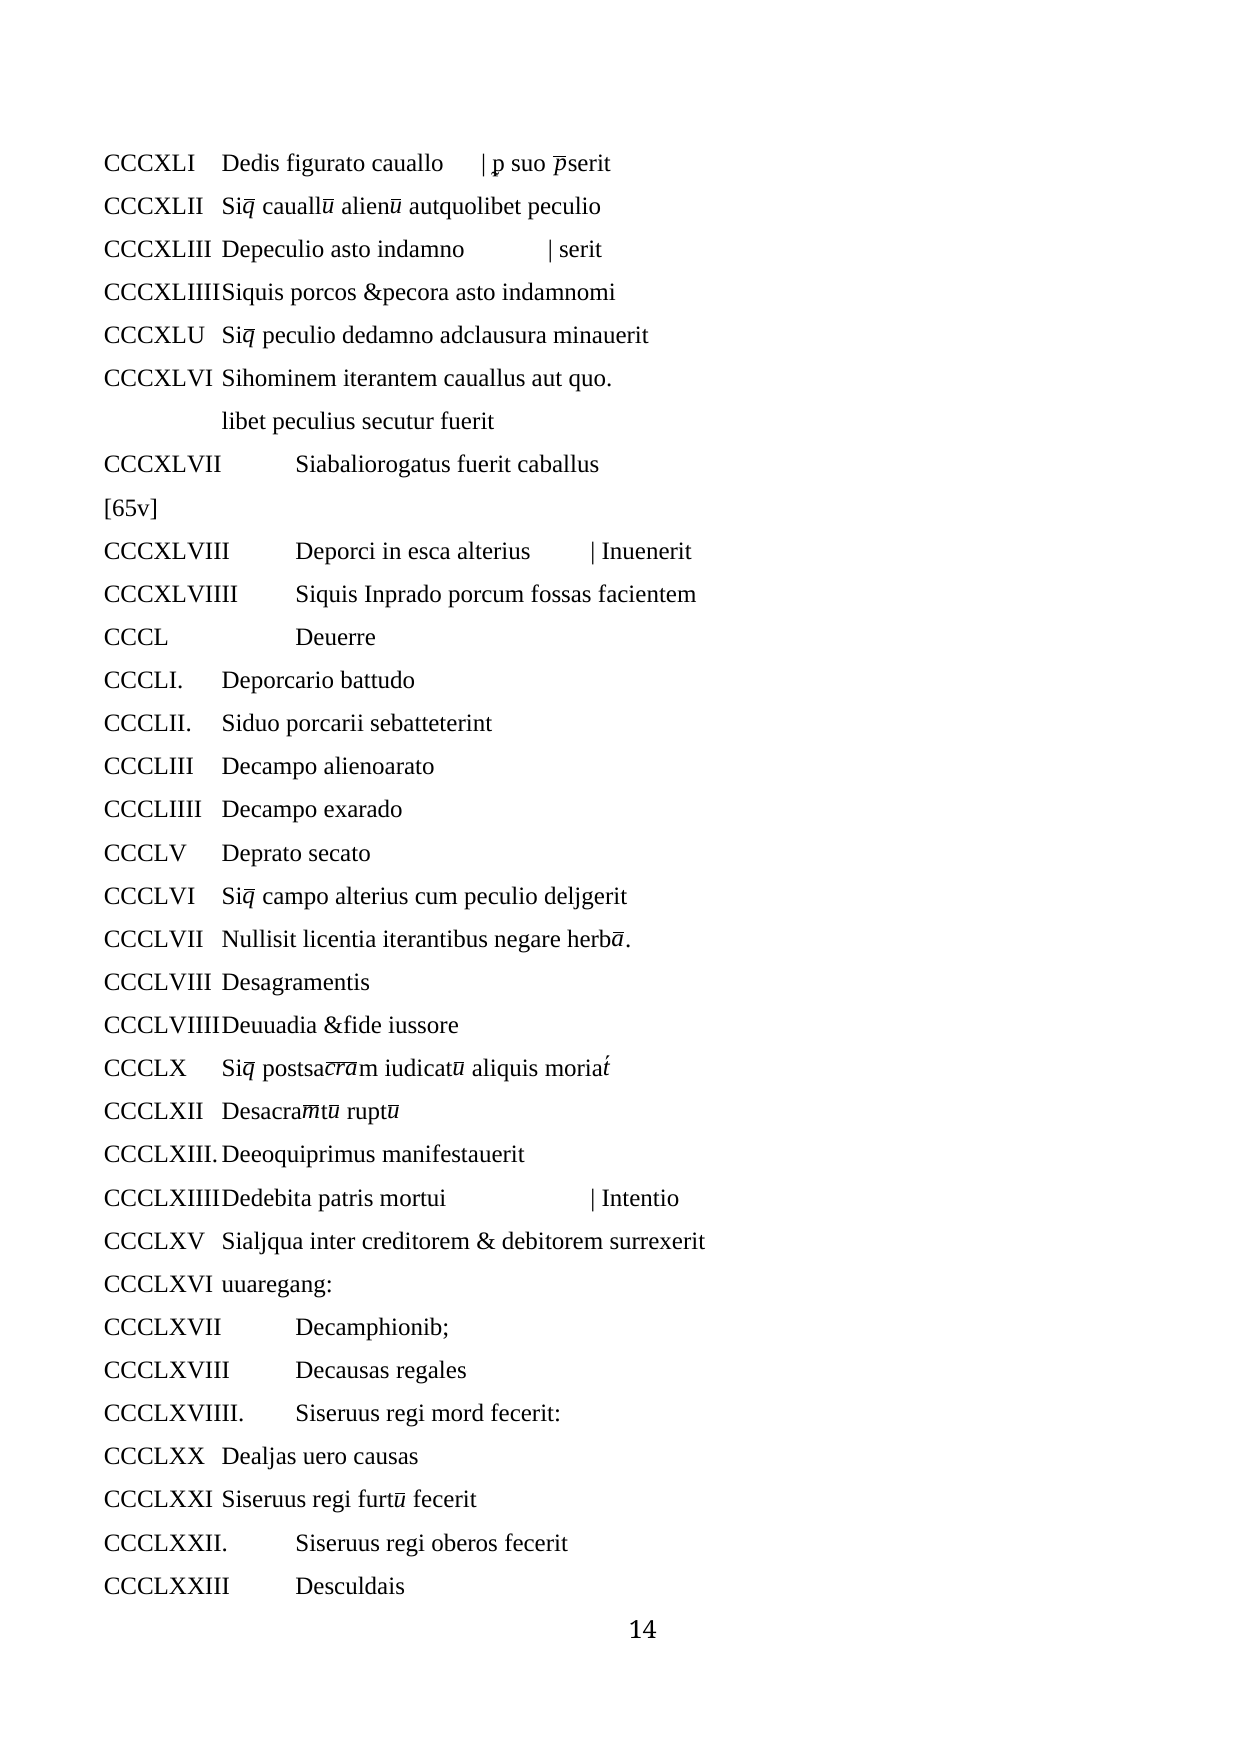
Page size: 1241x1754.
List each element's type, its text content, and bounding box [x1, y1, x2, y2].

text CCCLXIII. Deeoquiprimus manifestauerit [103, 1139, 1211, 1168]
text CCCXLVI Sihominem iterantem cauallus aut quo. [103, 363, 1211, 392]
text CCCLXIIII Dedebita patris mortui | Intentio [103, 1183, 1211, 1211]
text CCCLXX Dealjas uero causas [103, 1441, 1211, 1470]
text libet peculius secutur fuerit [103, 406, 1211, 435]
text CCCXLVIIII Siquis Inprado porcum fossas facientem [103, 579, 1211, 608]
text [65v] [103, 493, 1211, 521]
text CCCLXXIII Desculdais [103, 1571, 1211, 1599]
text CCCLVIIII Deuuadia &fide iussore [103, 1010, 1211, 1039]
text CCCLV Deprato secato [103, 838, 1211, 866]
text CCCXLIII Depeculio asto indamno | serit [103, 234, 1211, 263]
text CCCLVII Nullisit licentia iterantibus negare herb. [103, 924, 1211, 953]
text CCCXLII Si cauall alien autquolibet peculio [103, 191, 1211, 219]
text CCCLXVII Decamphionib; [103, 1312, 1211, 1341]
text CCCLXXII. Siseruus regi oberos fecerit [103, 1528, 1211, 1556]
text CCCXLU Si peculio dedamno adclausura minauerit [103, 320, 1211, 349]
text CCCLX Si postsam iudicat aliquis moria [103, 1053, 1211, 1082]
text CCCLXII Desacrat rupt [103, 1096, 1211, 1125]
text CCCLXVIIII. Siseruus regi mord fecerit: [103, 1398, 1211, 1427]
text CCCLIIII Decampo exarado [103, 794, 1211, 823]
text CCCLVI Si campo alterius cum peculio deljgerit [103, 881, 1211, 909]
text CCCLII. Siduo porcarii sebatteterint [103, 708, 1211, 737]
text CCCL Deuerre [103, 622, 1211, 651]
text CCCLI. Deporcario battudo [103, 665, 1211, 694]
text CCCLXXI Siseruus regi furt fecerit [103, 1484, 1211, 1513]
text CCCXLVIII Deporci in esca alterius | Inuenerit [103, 536, 1211, 564]
text CCCLXV Sialjqua inter creditorem & debitorem surrexerit [103, 1226, 1211, 1254]
text CCCLVIII Desagramentis [103, 967, 1211, 996]
text CCCXLVII Siabaliorogatus fuerit caballus [103, 449, 1211, 478]
text CCCLXVI uuaregang: [103, 1269, 1211, 1298]
text CCCXLI Dedis figurato cauallo | ᵱ suo serit [103, 148, 1211, 176]
text CCCXLIIII Siquis porcos &pecora asto indamnomi [103, 277, 1211, 306]
text CCCLXVIII Decausas regales [103, 1355, 1211, 1384]
text CCCLIII Decampo alienoarato [103, 751, 1211, 780]
